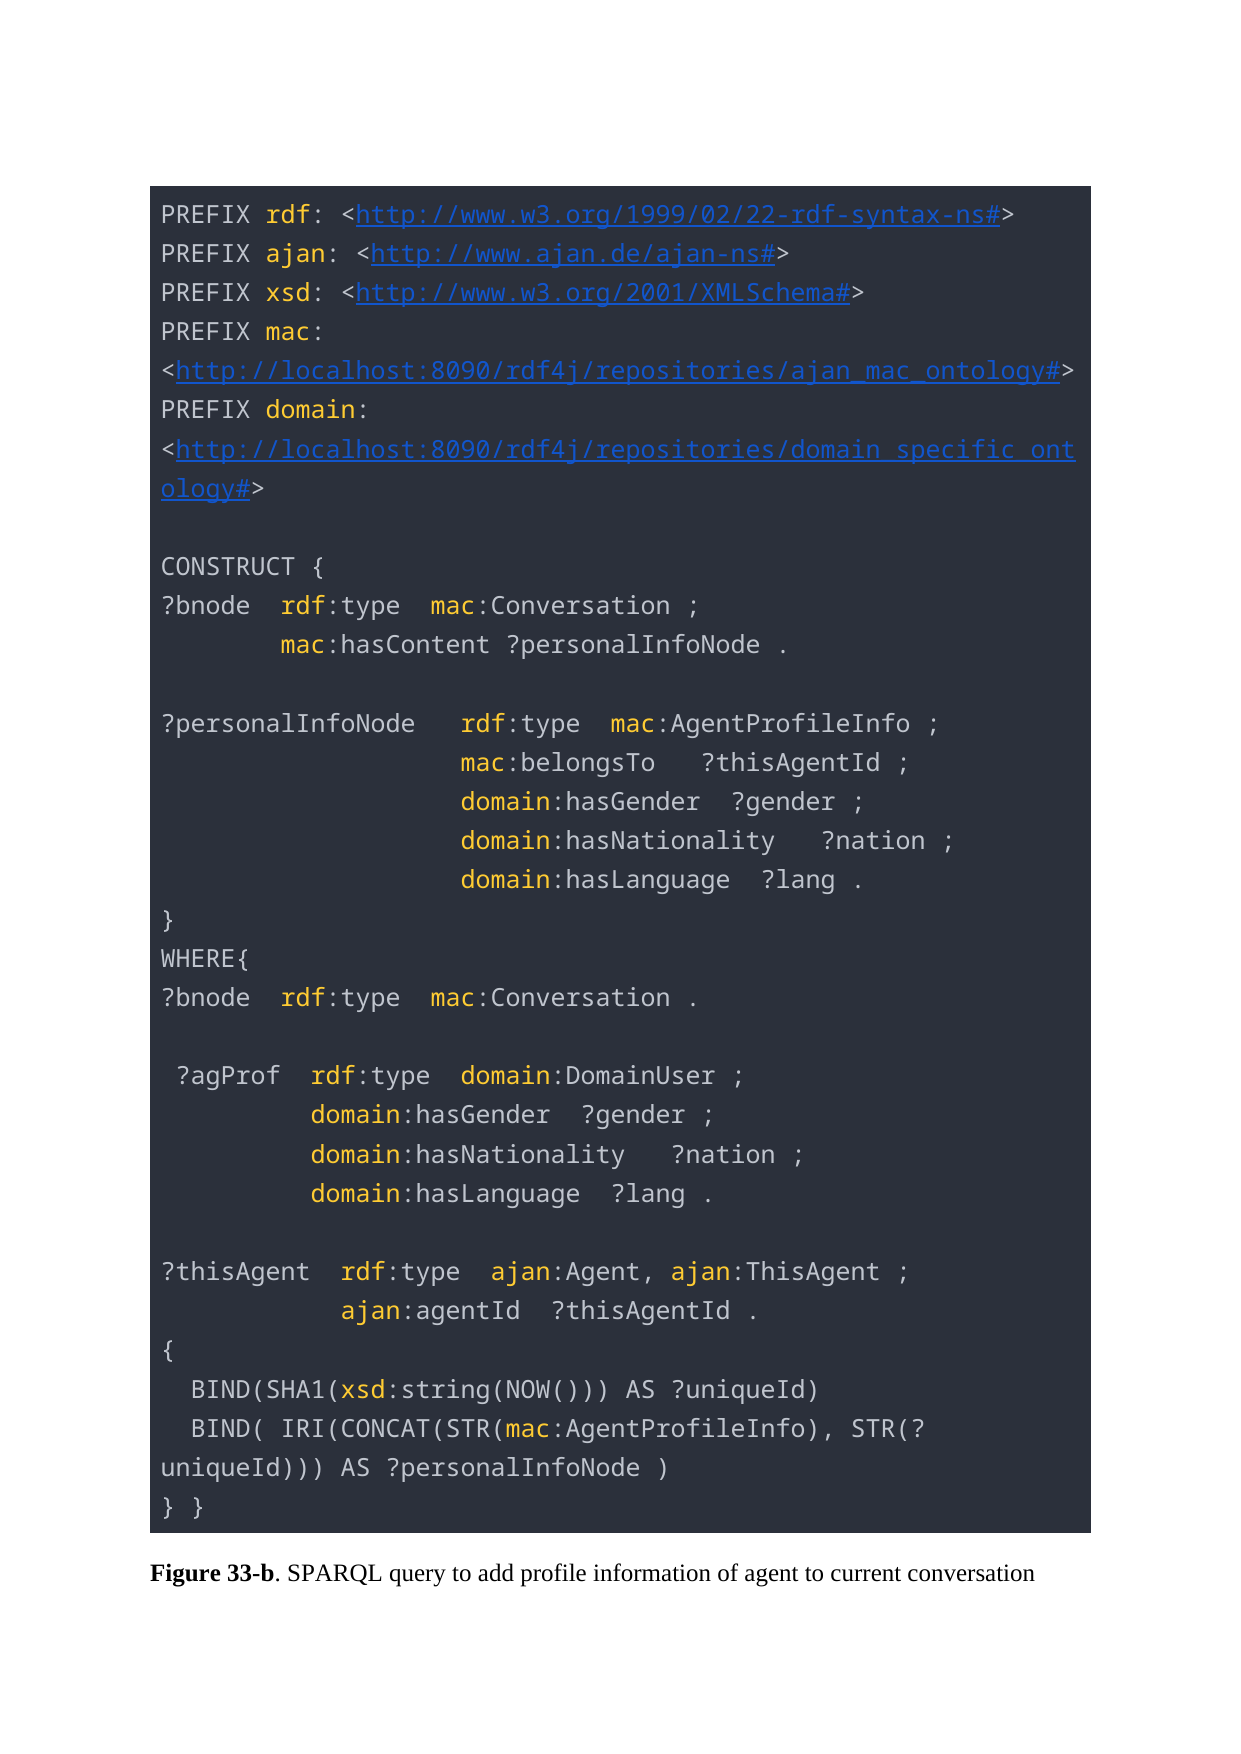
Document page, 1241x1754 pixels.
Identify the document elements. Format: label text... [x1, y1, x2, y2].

table_header PREFIX rdf: <http://www.w3.org/1999/02/22-rdf-syntax-ns#> PREFIX ajan: <http://www.ajan.de/ajan-ns#> PREFIX xsd: <http://www.w3.org/2001/XMLSchema#> PREFIX mac: <http://localhost:8090/rdf4j/repositories/ajan_mac_ontology#> PREFIX domain: <http://localhost:8090/rdf4j/repositories/domain_specific_ontology#> CONSTRUCT { ?bnode rdf:type mac:Conversation ; mac:hasContent ?personalInfoNode . ?personalInfoNode rdf:type mac:AgentProfileInfo ; mac:belongsTo ?thisAgentId ; domain:hasGender ?gender ; domain:hasNationality ?nation ; domain:hasLanguage ?lang . } WHERE{ ?bnode rdf:type mac:Conversation . ?agProf rdf:type domain:DomainUser ; domain:hasGender ?gender ; domain:hasNationality ?nation ; domain:hasLanguage ?lang . ?thisAgent rdf:type ajan:Agent, ajan:ThisAgent ; ajan:agentId ?thisAgentId . { BIND(SHA1(xsd:string(NOW())) AS ?uniqueId) BIND( IRI(CONCAT(STR(mac:AgentProfileInfo), STR(?uniqueId))) AS ?personalInfoNode ) } } [150, 186, 1091, 1533]
text Figure 33-b. SPARQL query to add profile information of agent to current conversation [150, 1558, 1090, 1587]
